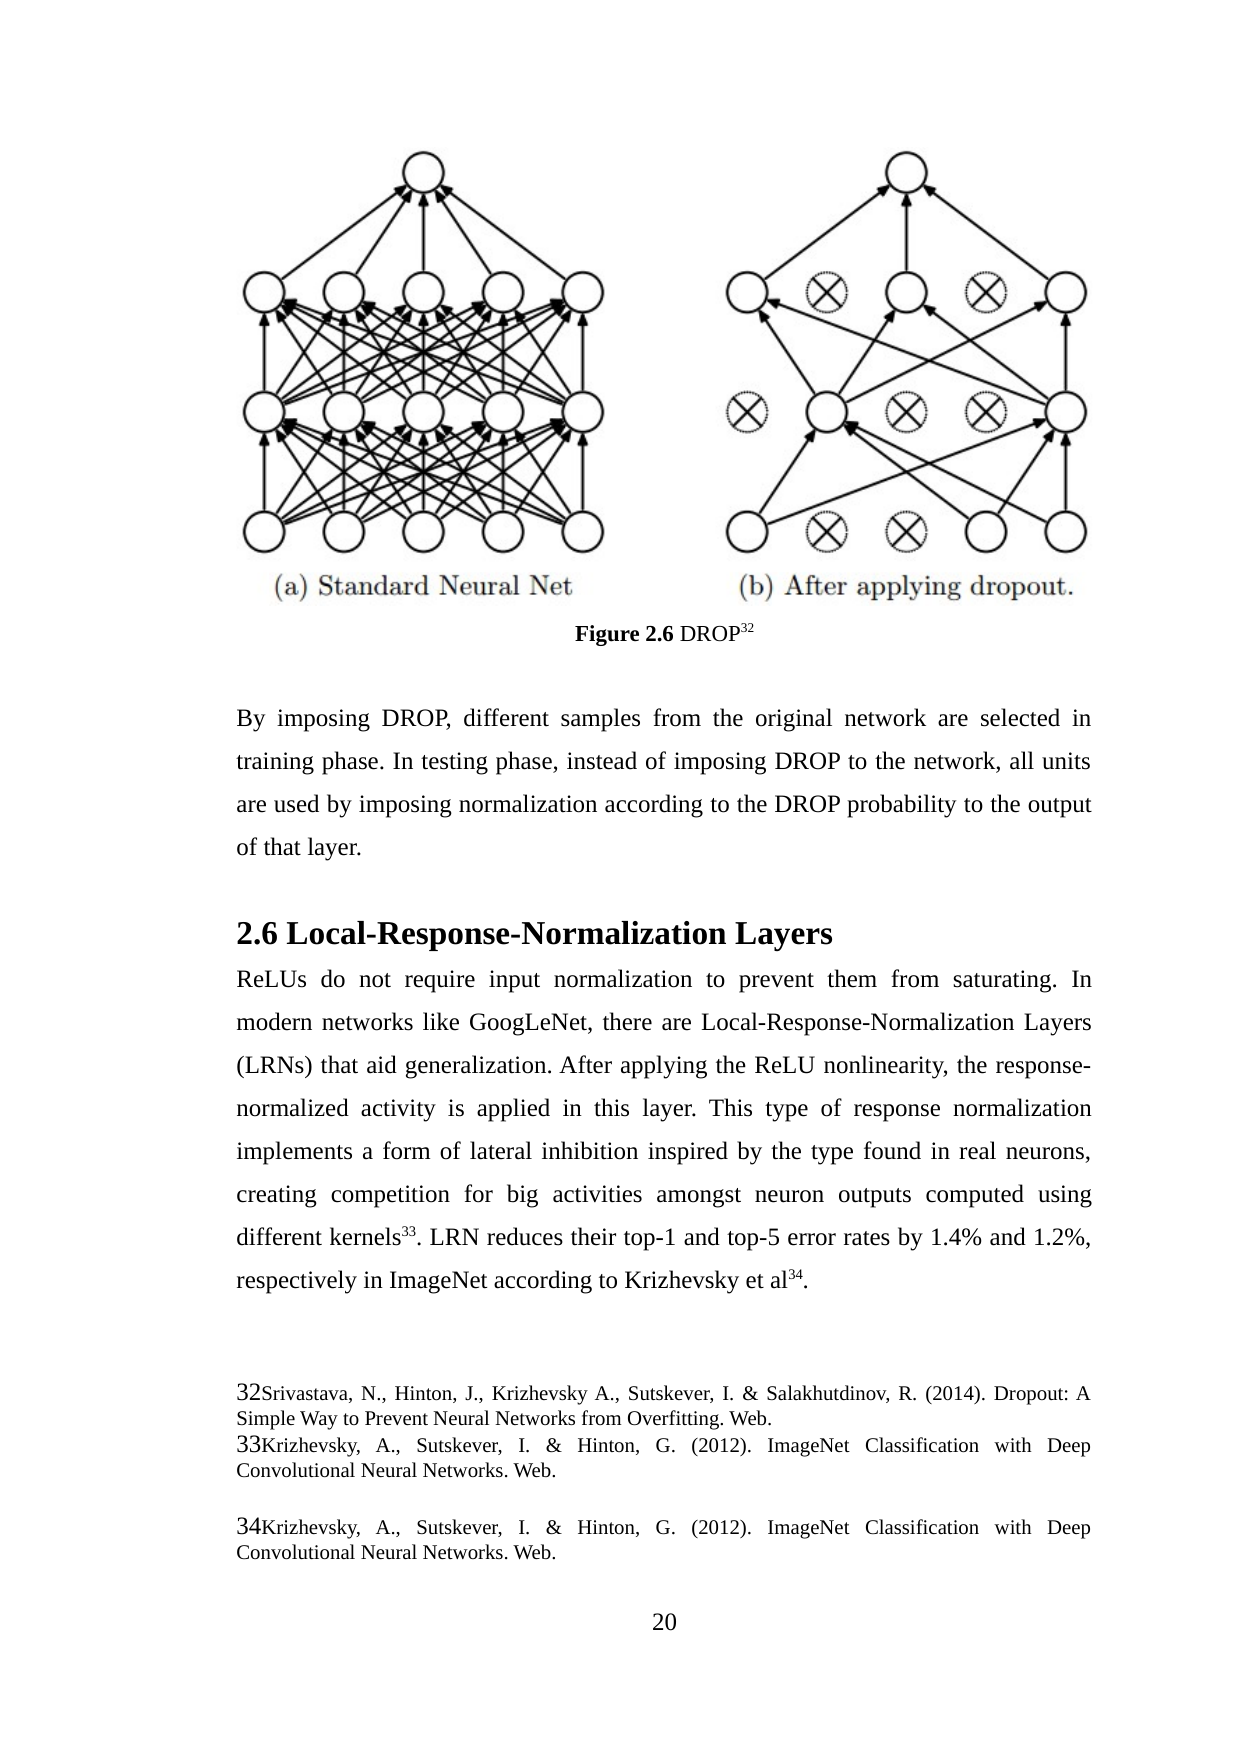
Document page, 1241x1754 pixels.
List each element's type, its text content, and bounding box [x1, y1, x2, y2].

text Srivastava, N., Hinton, J., Krizhevsky A., Sutskever, I. & Salakhutdinov, R. (2014). Dropout: A Simple Way to Prevent Neural Networks from Overfitting. Web. [236, 1377, 1093, 1429]
text ReLUs do not require input normalization to prevent them from saturating. In modern networks like GoogLeNet, there are Local-Response-Normalization Layers (LRNs) that aid generalization. After applying the ReLU nonlinearity, the response-normalized activity is applied in this layer. This type of response normalization implements a form of lateral inhibition inspired by the type found in real neurons, creating competition for big activities amongst neuron outputs computed using different kernels. LRN reduces their top-1 and top-5 error rates by 1.4% and 1.2%, respectively in ImageNet according to Krizhevsky et al. [236, 964, 1093, 1294]
text Krizhevsky, A., Sutskever, I. & Hinton, G. (2012). ImageNet Classification with Deep Convolutional Neural Networks. Web. [236, 1429, 1093, 1482]
subtitle 2.6 Local-Response-Normalization Layers [236, 913, 1093, 951]
picture [236, 147, 1093, 606]
text By imposing DROP, different samples from the original network are selected in training phase. In testing phase, instead of imposing DROP to the network, all units are used by imposing normalization according to the DROP probability to the output of that layer. [236, 703, 1093, 861]
text Figure 2.6 DROP [236, 620, 1093, 647]
text Krizhevsky, A., Sutskever, I. & Hinton, G. (2012). ImageNet Classification with Deep Convolutional Neural Networks. Web. [236, 1511, 1093, 1564]
